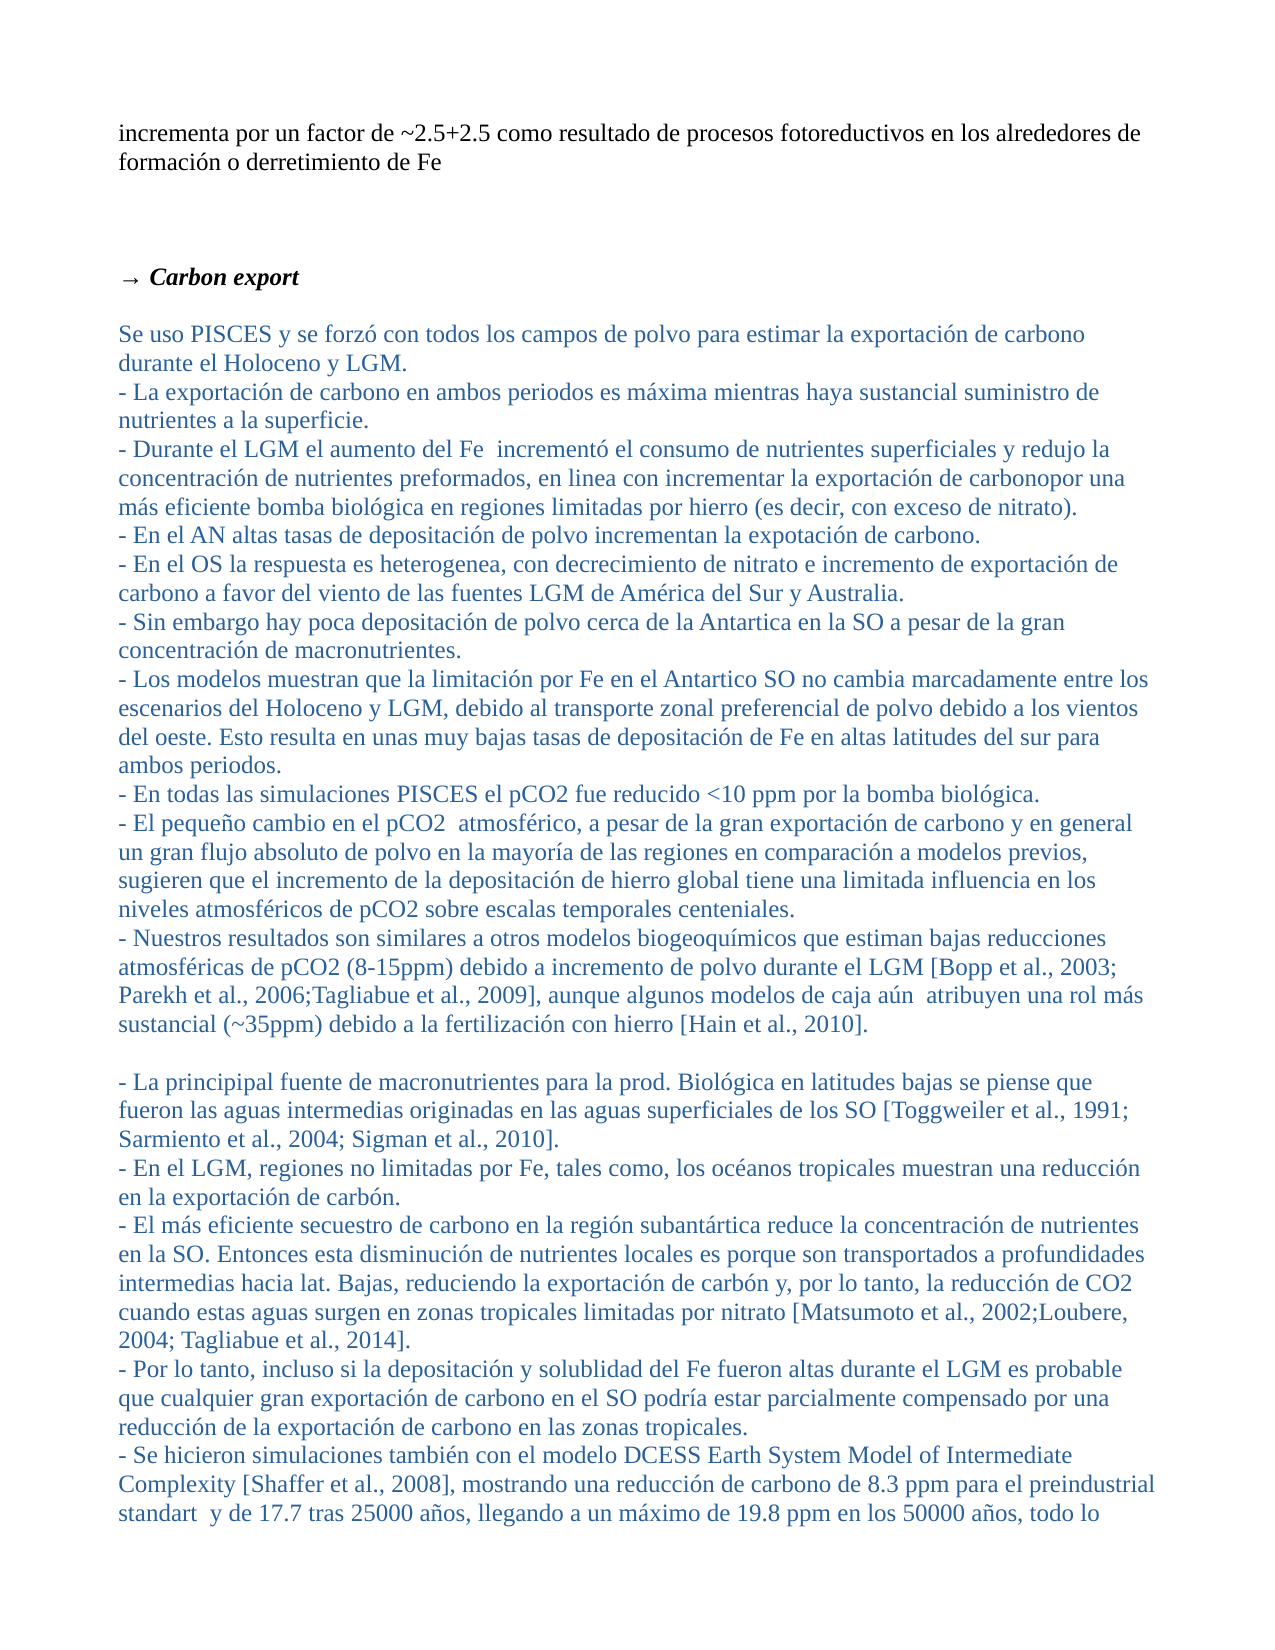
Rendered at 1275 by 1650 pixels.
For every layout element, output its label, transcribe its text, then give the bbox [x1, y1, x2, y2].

text - En el AN altas tasas de depositación de polvo incrementan la expotación de carbono. [118, 521, 1157, 549]
text - El más eficiente secuestro de carbono en la región subantártica reduce la concentración de nutrientes en la SO. Entonces esta disminución de nutrientes locales es porque son transportados a profundidades intermedias hacia lat. Bajas, reduciendo la exportación de carbón y, por lo tanto, la reducción de CO2 cuando estas aguas surgen en zonas tropicales limitadas por nitrato [Matsumoto et al., 2002;Loubere, 2004; Tagliabue et al., 2014]. [118, 1211, 1157, 1354]
text - Nuestros resultados son similares a otros modelos biogeoquímicos que estiman bajas reducciones atmosféricas de pCO2 (8-15ppm) debido a incremento de polvo durante el LGM [Bopp et al., 2003; Parekh et al., 2006;Tagliabue et al., 2009], aunque algunos modelos de caja aún atribuyen una rol más sustancial (~35ppm) debido a la fertilización con hierro [Hain et al., 2010]. [118, 923, 1157, 1038]
text - En todas las simulaciones PISCES el pCO2 fue reducido <10 ppm por la bomba biológica. [118, 779, 1157, 808]
text - Se hicieron simulaciones también con el modelo DCESS Earth System Model of Intermediate Complexity [Shaffer et al., 2008], mostrando una reducción de carbono de 8.3 ppm para el preindustrial standart y de 17.7 tras 25000 años, llegando a un máximo de 19.8 ppm en los 50000 años, todo lo [118, 1441, 1157, 1527]
text → Carbon export [118, 262, 1157, 291]
text - Los modelos muestran que la limitación por Fe en el Antartico SO no cambia marcadamente entre los escenarios del Holoceno y LGM, debido al transporte zonal preferencial de polvo debido a los vientos del oeste. Esto resulta en unas muy bajas tasas de depositación de Fe en altas latitudes del sur para ambos periodos. [118, 664, 1157, 779]
text - El pequeño cambio en el pCO2 atmosférico, a pesar de la gran exportación de carbono y en general un gran flujo absoluto de polvo en la mayoría de las regiones en comparación a modelos previos, sugieren que el incremento de la depositación de hierro global tiene una limitada influencia en los niveles atmosféricos de pCO2 sobre escalas temporales centeniales. [118, 808, 1157, 923]
text incrementa por un factor de ~2.5+2.5 como resultado de procesos fotoreductivos en los alrededores de formación o derretimiento de Fe [118, 118, 1157, 176]
text - Por lo tanto, incluso si la depositación y solublidad del Fe fueron altas durante el LGM es probable que cualquier gran exportación de carbono en el SO podría estar parcialmente compensado por una reducción de la exportación de carbono en las zonas tropicales. [118, 1354, 1157, 1441]
text Se uso PISCES y se forzó con todos los campos de polvo para estimar la exportación de carbono durante el Holoceno y LGM. [118, 319, 1157, 377]
text - En el LGM, regiones no limitadas por Fe, tales como, los océanos tropicales muestran una reducción en la exportación de carbón. [118, 1153, 1157, 1211]
text - La exportación de carbono en ambos periodos es máxima mientras haya sustancial suministro de nutrientes a la superficie. [118, 377, 1157, 434]
text - Sin embargo hay poca depositación de polvo cerca de la Antartica en la SO a pesar de la gran concentración de macronutrientes. [118, 607, 1157, 664]
text - Durante el LGM el aumento del Fe incrementó el consumo de nutrientes superficiales y redujo la concentración de nutrientes preformados, en linea con incrementar la exportación de carbonopor una más eficiente bomba biológica en regiones limitadas por hierro (es decir, con exceso de nitrato). [118, 434, 1157, 521]
text - En el OS la respuesta es heterogenea, con decrecimiento de nitrato e incremento de exportación de carbono a favor del viento de las fuentes LGM de América del Sur y Australia. [118, 549, 1157, 607]
text - La principipal fuente de macronutrientes para la prod. Biológica en latitudes bajas se piense que fueron las aguas intermedias originadas en las aguas superficiales de los SO [Toggweiler et al., 1991; Sarmiento et al., 2004; Sigman et al., 2010]. [118, 1067, 1157, 1153]
